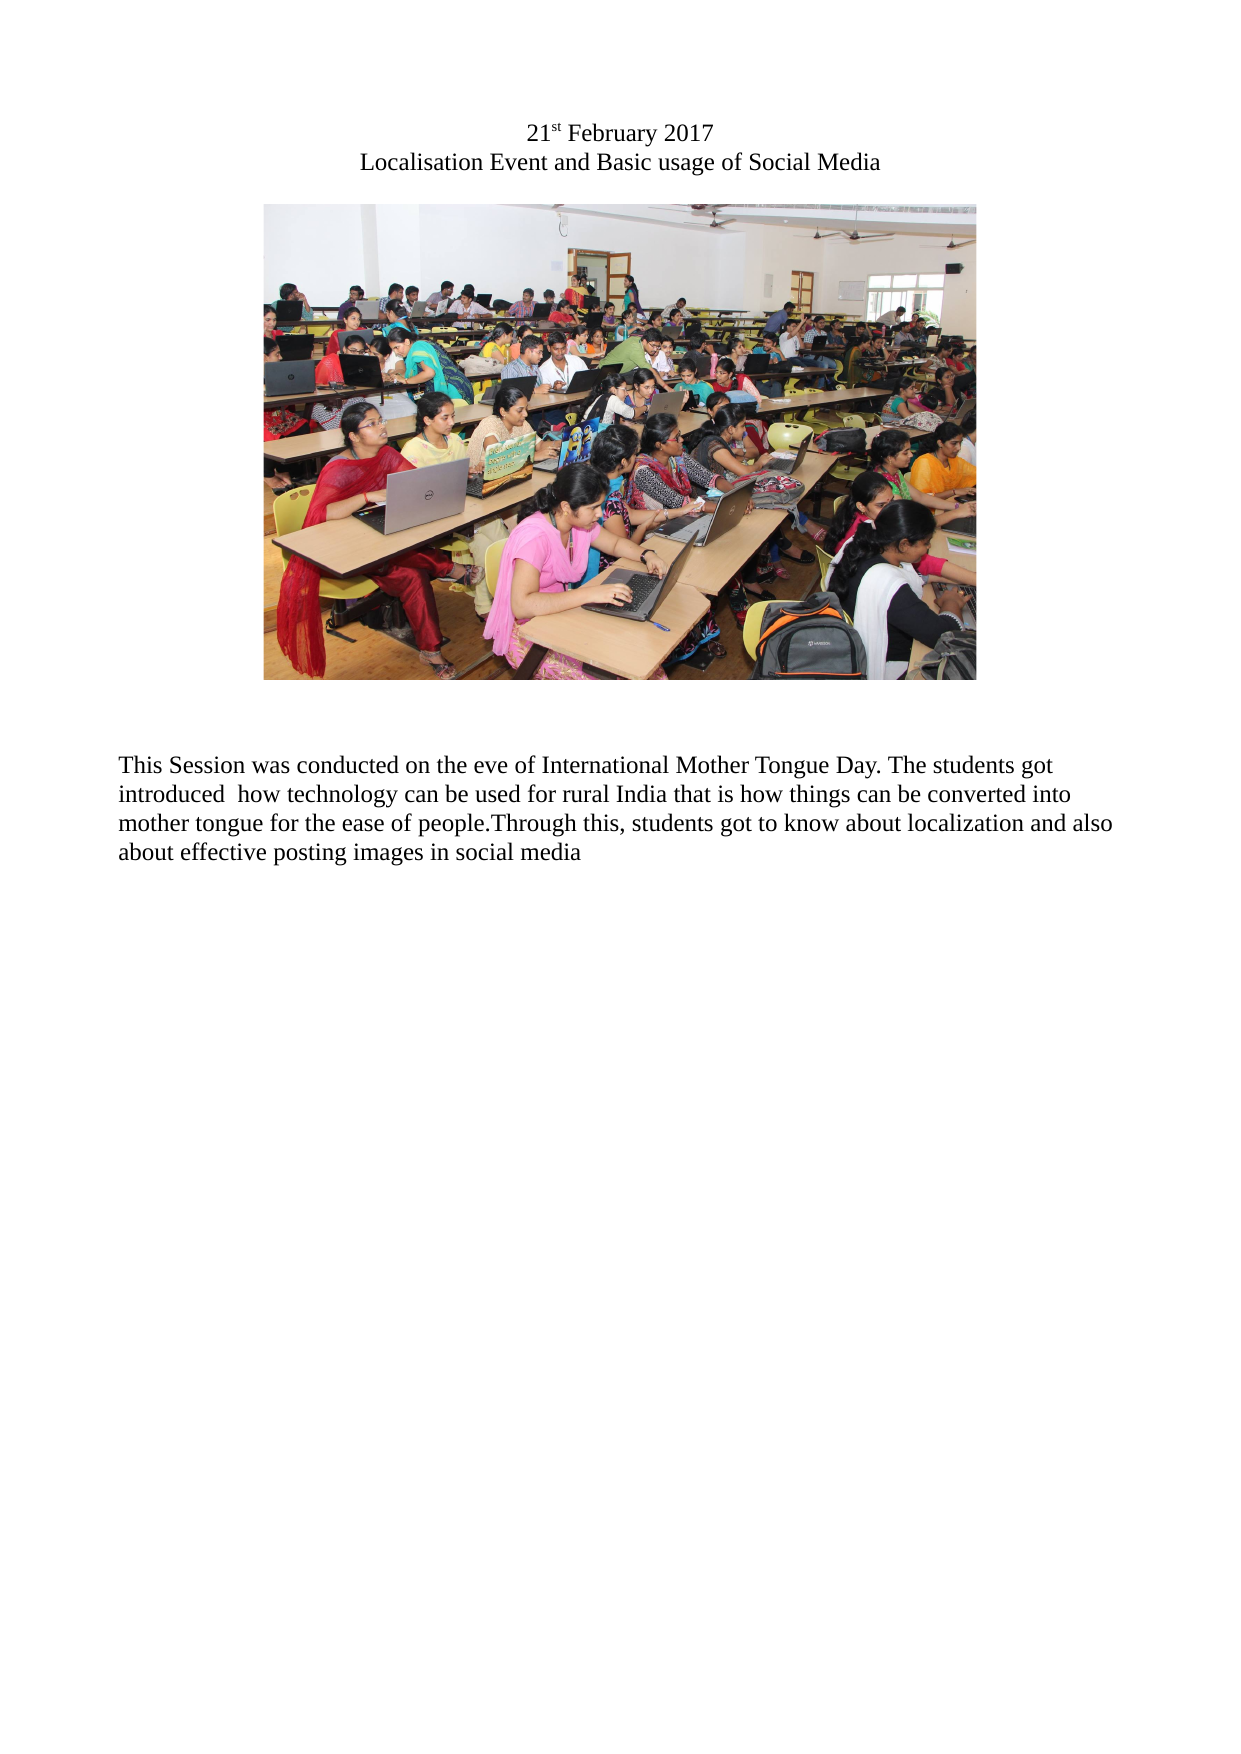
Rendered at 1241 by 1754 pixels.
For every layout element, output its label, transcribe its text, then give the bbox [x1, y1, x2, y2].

text 21st February 2017 [118, 118, 1122, 147]
picture [263, 204, 977, 680]
text Localisation Event and Basic usage of Social Media [118, 147, 1122, 176]
text This Session was conducted on the eve of International Mother Tongue Day. The students got introduced how technology can be used for rural India that is how things can be converted into mother tongue for the ease of people.Through this, students got to know about localization and also about effective posting images in social media [118, 751, 1122, 866]
